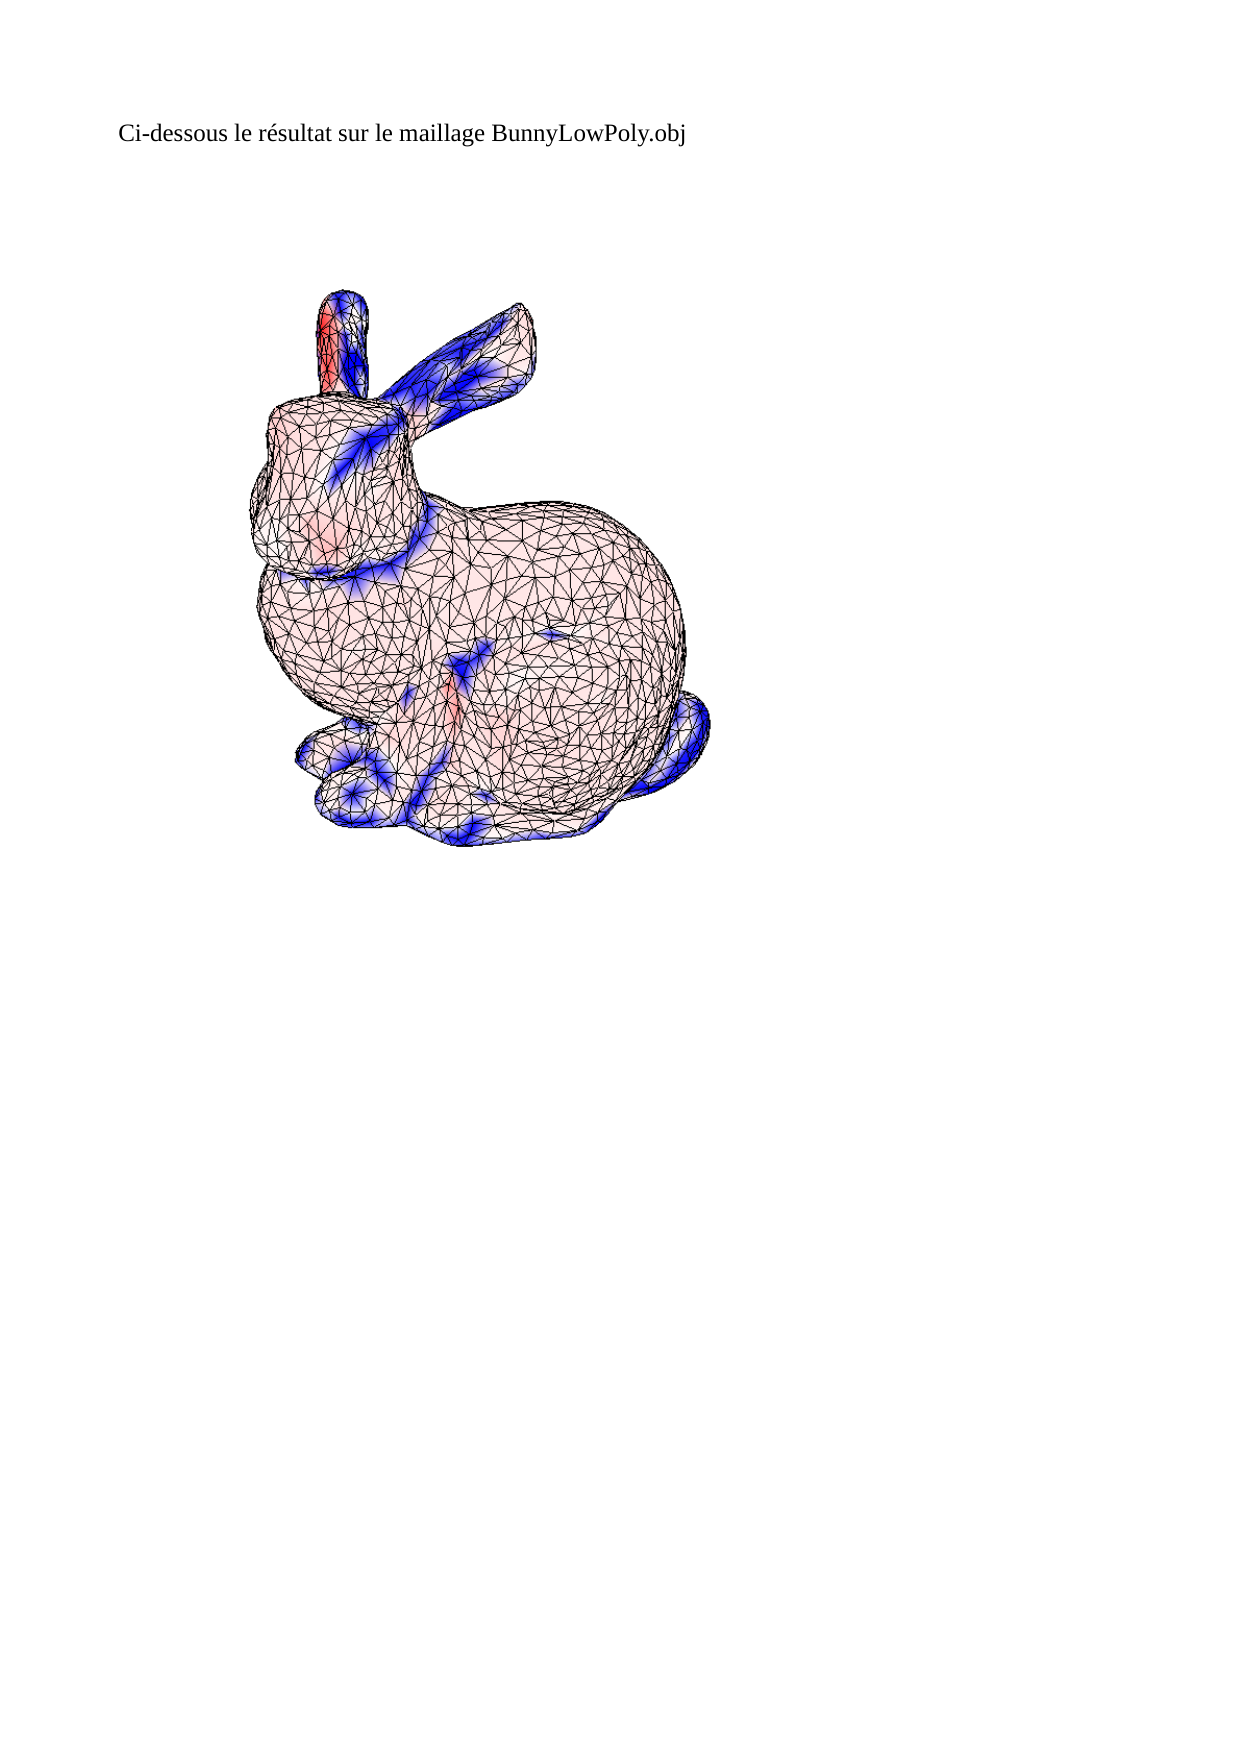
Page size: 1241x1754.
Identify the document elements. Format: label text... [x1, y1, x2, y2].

picture [201, 259, 770, 873]
text Ci-dessous le résultat sur le maillage BunnyLowPoly.obj [118, 118, 1122, 147]
